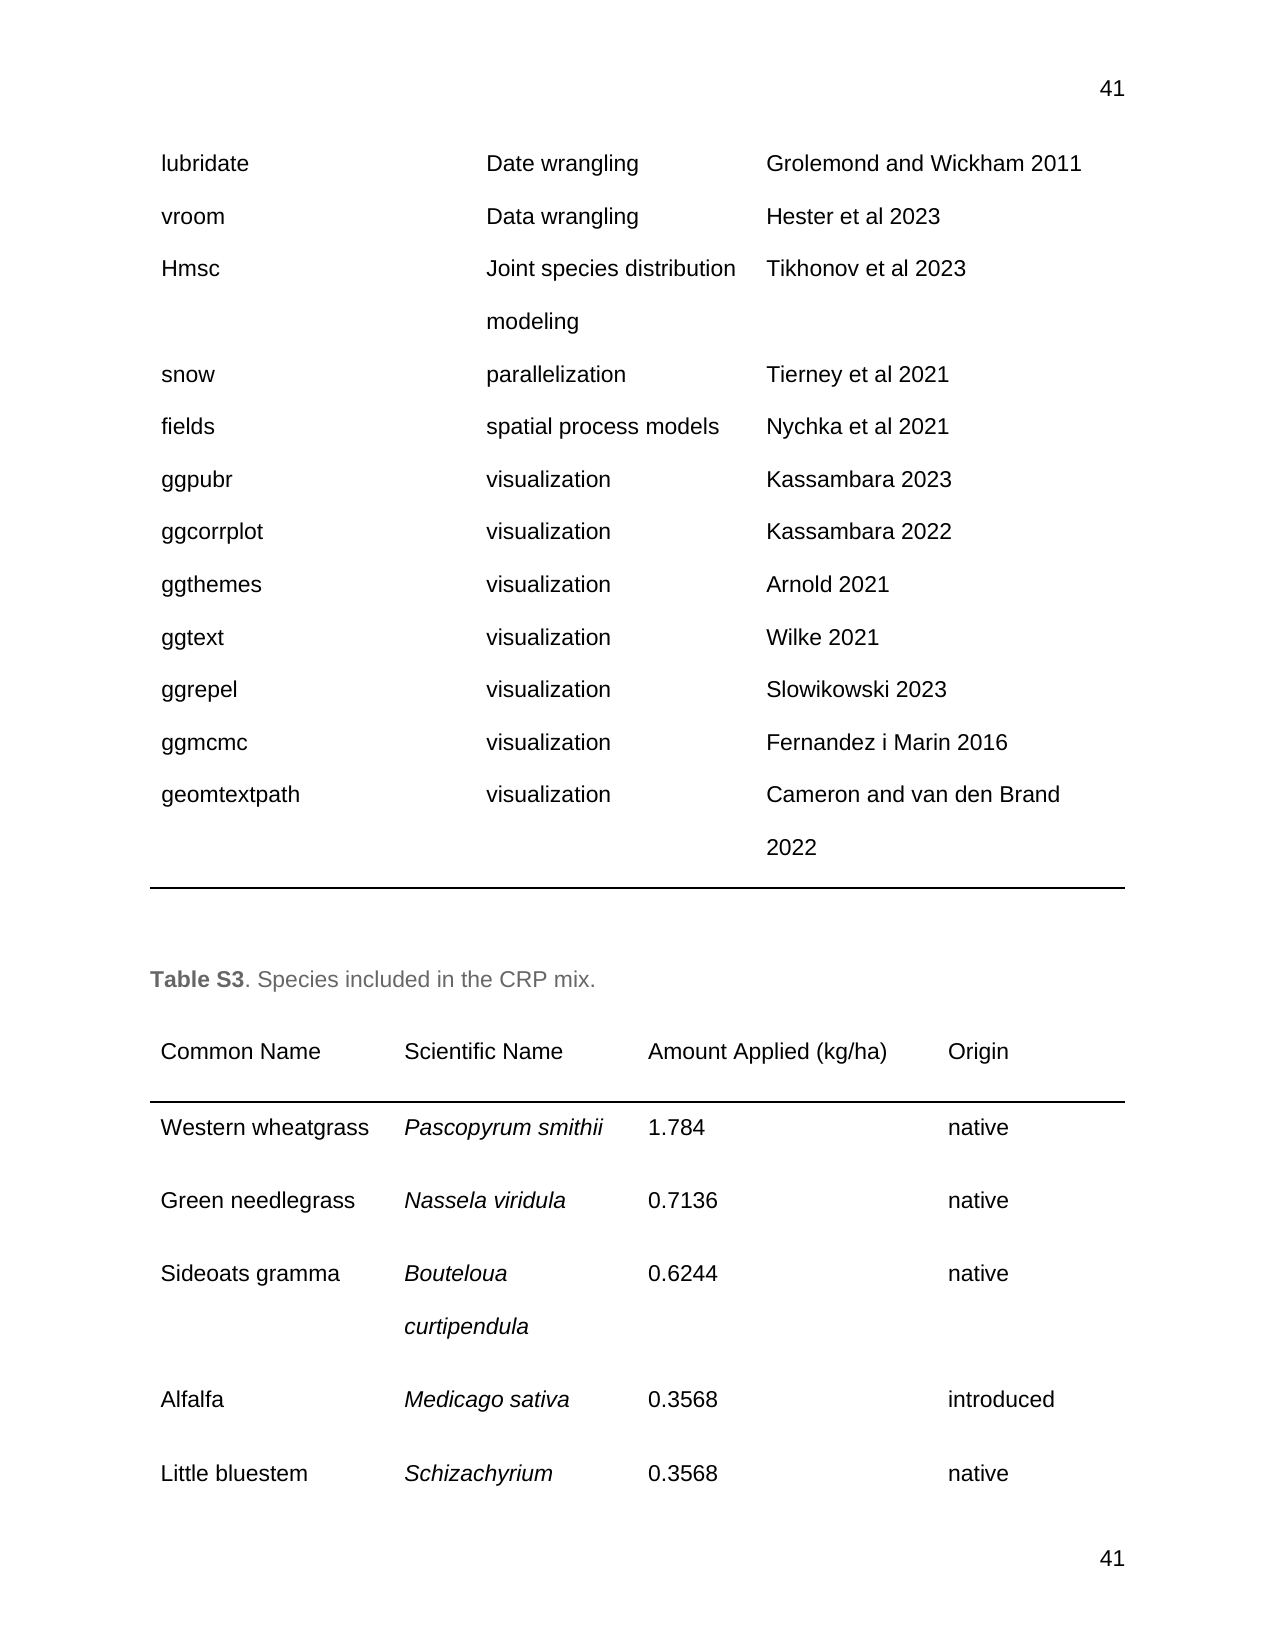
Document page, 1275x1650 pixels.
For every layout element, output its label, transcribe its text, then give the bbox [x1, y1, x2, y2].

table_cell Kassambara 2023 [755, 466, 1125, 518]
table_cell ggcorrplot [150, 518, 475, 571]
table_cell Slowikowski 2023 [755, 676, 1125, 729]
table_cell ggthemes [150, 571, 475, 623]
table_cell Fernandez i Marin 2016 [755, 729, 1125, 781]
table_cell Hmsc [150, 255, 475, 361]
table_cell visualization [475, 676, 755, 729]
table_cell ggpubr [150, 466, 475, 518]
table_header Scientific Name [394, 1028, 637, 1101]
table_cell ggtext [150, 624, 475, 676]
table_cell Alfalfa [150, 1376, 394, 1449]
table_cell Little bluestem [150, 1450, 394, 1497]
table_cell Nychka et al 2021 [755, 413, 1125, 466]
table_cell Bouteloua curtipendula [394, 1250, 637, 1376]
table_cell Kassambara 2022 [755, 518, 1125, 571]
table_cell Date wrangling [475, 150, 755, 203]
table_cell visualization [475, 729, 755, 781]
table_cell native [938, 1450, 1125, 1497]
table_cell Cameron and van den Brand 2022 [755, 781, 1125, 887]
table_cell native [938, 1250, 1125, 1376]
table_cell Joint species distribution modeling [475, 255, 755, 361]
table_cell native [938, 1176, 1125, 1250]
table_cell spatial process models [475, 413, 755, 466]
table_cell lubridate [150, 150, 475, 203]
table_cell 0.7136 [638, 1176, 937, 1250]
table_cell introduced [938, 1376, 1125, 1449]
subtitle Table S3. Species included in the CRP mix. [150, 966, 1125, 993]
table_cell vroom [150, 203, 475, 255]
table_cell parallelization [475, 361, 755, 413]
table_cell Medicago sativa [394, 1376, 637, 1449]
table_cell 1.784 [638, 1103, 937, 1176]
table_cell Wilke 2021 [755, 624, 1125, 676]
table_cell snow [150, 361, 475, 413]
table_cell Arnold 2021 [755, 571, 1125, 623]
table_cell Tikhonov et al 2023 [755, 255, 1125, 361]
table_cell Nassela viridula [394, 1176, 637, 1250]
table_header Common Name [150, 1028, 394, 1101]
table_cell Schizachyrium [394, 1450, 637, 1497]
table_cell Tierney et al 2021 [755, 361, 1125, 413]
table_header Amount Applied (kg/ha) [638, 1028, 937, 1101]
table_header Origin [938, 1028, 1125, 1101]
table_cell Pascopyrum smithii [394, 1103, 637, 1176]
table_cell Grolemond and Wickham 2011 [755, 150, 1125, 203]
table_cell 0.3568 [638, 1376, 937, 1449]
table_cell 0.6244 [638, 1250, 937, 1376]
table_cell visualization [475, 624, 755, 676]
table_cell ggmcmc [150, 729, 475, 781]
table_cell Data wrangling [475, 203, 755, 255]
table_cell Hester et al 2023 [755, 203, 1125, 255]
table_cell ggrepel [150, 676, 475, 729]
table_cell geomtextpath [150, 781, 475, 887]
table_cell fields [150, 413, 475, 466]
table_cell native [938, 1103, 1125, 1176]
table_cell visualization [475, 466, 755, 518]
table_cell Western wheatgrass [150, 1103, 394, 1176]
table_cell 0.3568 [638, 1450, 937, 1497]
table_cell Green needlegrass [150, 1176, 394, 1250]
table_cell visualization [475, 781, 755, 887]
table_cell visualization [475, 571, 755, 623]
table_cell Sideoats gramma [150, 1250, 394, 1376]
table_cell visualization [475, 518, 755, 571]
